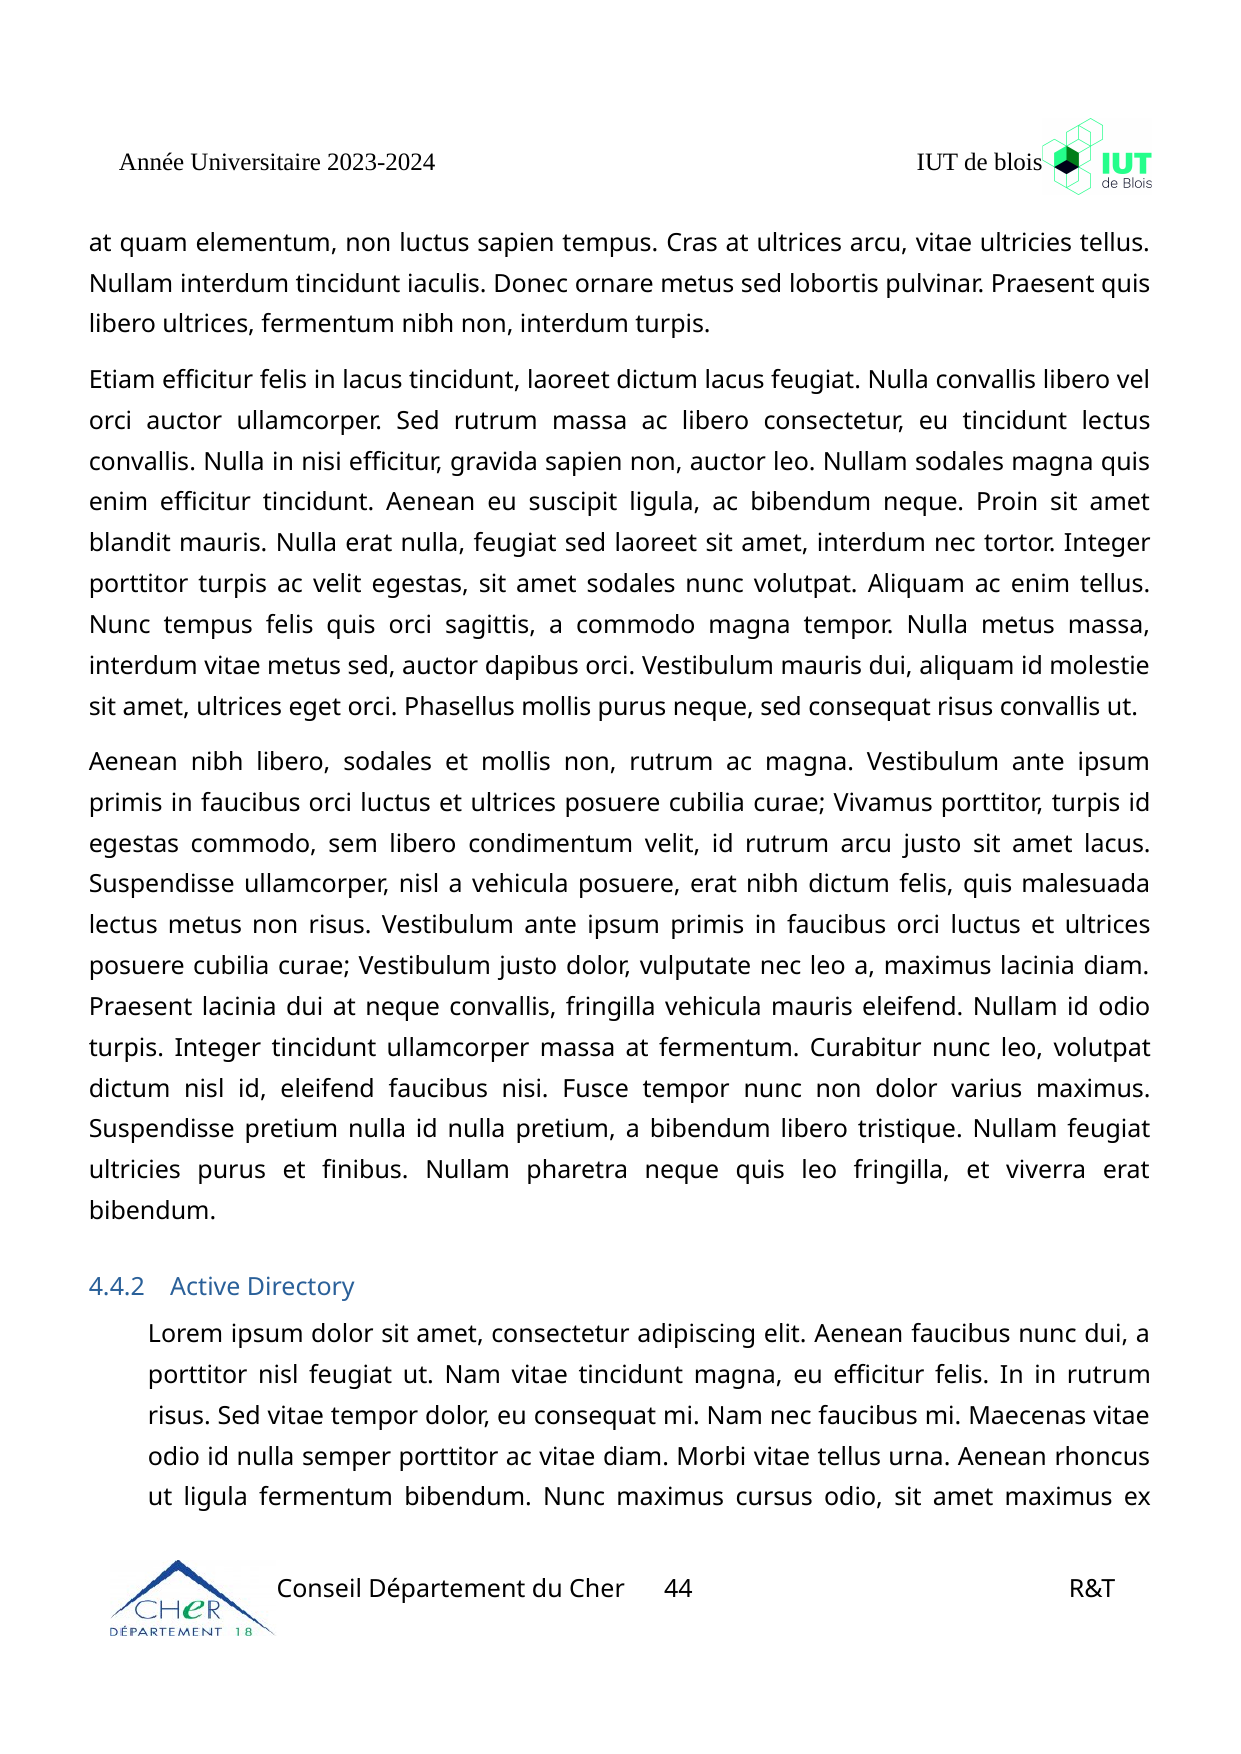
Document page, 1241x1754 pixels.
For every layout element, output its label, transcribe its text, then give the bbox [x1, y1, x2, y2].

text Aenean nibh libero, sodales et mollis non, rutrum ac magna. Vestibulum ante ipsum primis in faucibus orci luctus et ultrices posuere cubilia curae; Vivamus porttitor, turpis id egestas commodo, sem libero condimentum velit, id rutrum arcu justo sit amet lacus. Suspendisse ullamcorper, nisl a vehicula posuere, erat nibh dictum felis, quis malesuada lectus metus non risus. Vestibulum ante ipsum primis in faucibus orci luctus et ultrices posuere cubilia curae; Vestibulum justo dolor, vulputate nec leo a, maximus lacinia diam. Praesent lacinia dui at neque convallis, fringilla vehicula mauris eleifend. Nullam id odio turpis. Integer tincidunt ullamcorper massa at fermentum. Curabitur nunc leo, volutpat dictum nisl id, eleifend faucibus nisi. Fusce tempor nunc non dolor varius maximus. Suspendisse pretium nulla id nulla pretium, a bibendum libero tristique. Nullam feugiat ultricies purus et finibus. Nullam pharetra neque quis leo fringilla, et viverra erat bibendum. [88, 744, 1152, 1227]
picture [1042, 118, 1152, 195]
subtitle Active Directory [88, 1269, 1033, 1303]
text at quam elementum, non luctus sapien tempus. Cras at ultrices arcu, vitae ultricies tellus. Nullam interdum tincidunt iaculis. Donec ornare metus sed lobortis pulvinar. Praesent quis libero ultrices, fermentum nibh non, interdum turpis. [88, 224, 1152, 340]
text Etiam efficitur felis in lacus tincidunt, laoreet dictum lacus feugiat. Nulla convallis libero vel orci auctor ullamcorper. Sed rutrum massa ac libero consectetur, eu tincidunt lectus convallis. Nulla in nisi efficitur, gravida sapien non, auctor leo. Nullam sodales magna quis enim efficitur tincidunt. Aenean eu suscipit ligula, ac bibendum neque. Proin sit amet blandit mauris. Nulla erat nulla, feugiat sed laoreet sit amet, interdum nec tortor. Integer porttitor turpis ac velit egestas, sit amet sodales nunc volutpat. Aliquam ac enim tellus. Nunc tempus felis quis orci sagittis, a commodo magna tempor. Nulla metus massa, interdum vitae metus sed, auctor dapibus orci. Vestibulum mauris dui, aliquam id molestie sit amet, ultrices eget orci. Phasellus mollis purus neque, sed consequat risus convallis ut. [88, 362, 1152, 722]
picture [110, 1560, 277, 1636]
text Lorem ipsum dolor sit amet, consectetur adipiscing elit. Aenean faucibus nunc dui, a porttitor nisl feugiat ut. Nam vitae tincidunt magna, eu efficitur felis. In in rutrum risus. Sed vitae tempor dolor, eu consequat mi. Nam nec faucibus mi. Maecenas vitae odio id nulla semper porttitor ac vitae diam. Morbi vitae tellus urna. Aenean rhoncus ut ligula fermentum bibendum. Nunc maximus cursus odio, sit amet maximus ex [148, 1316, 1152, 1513]
